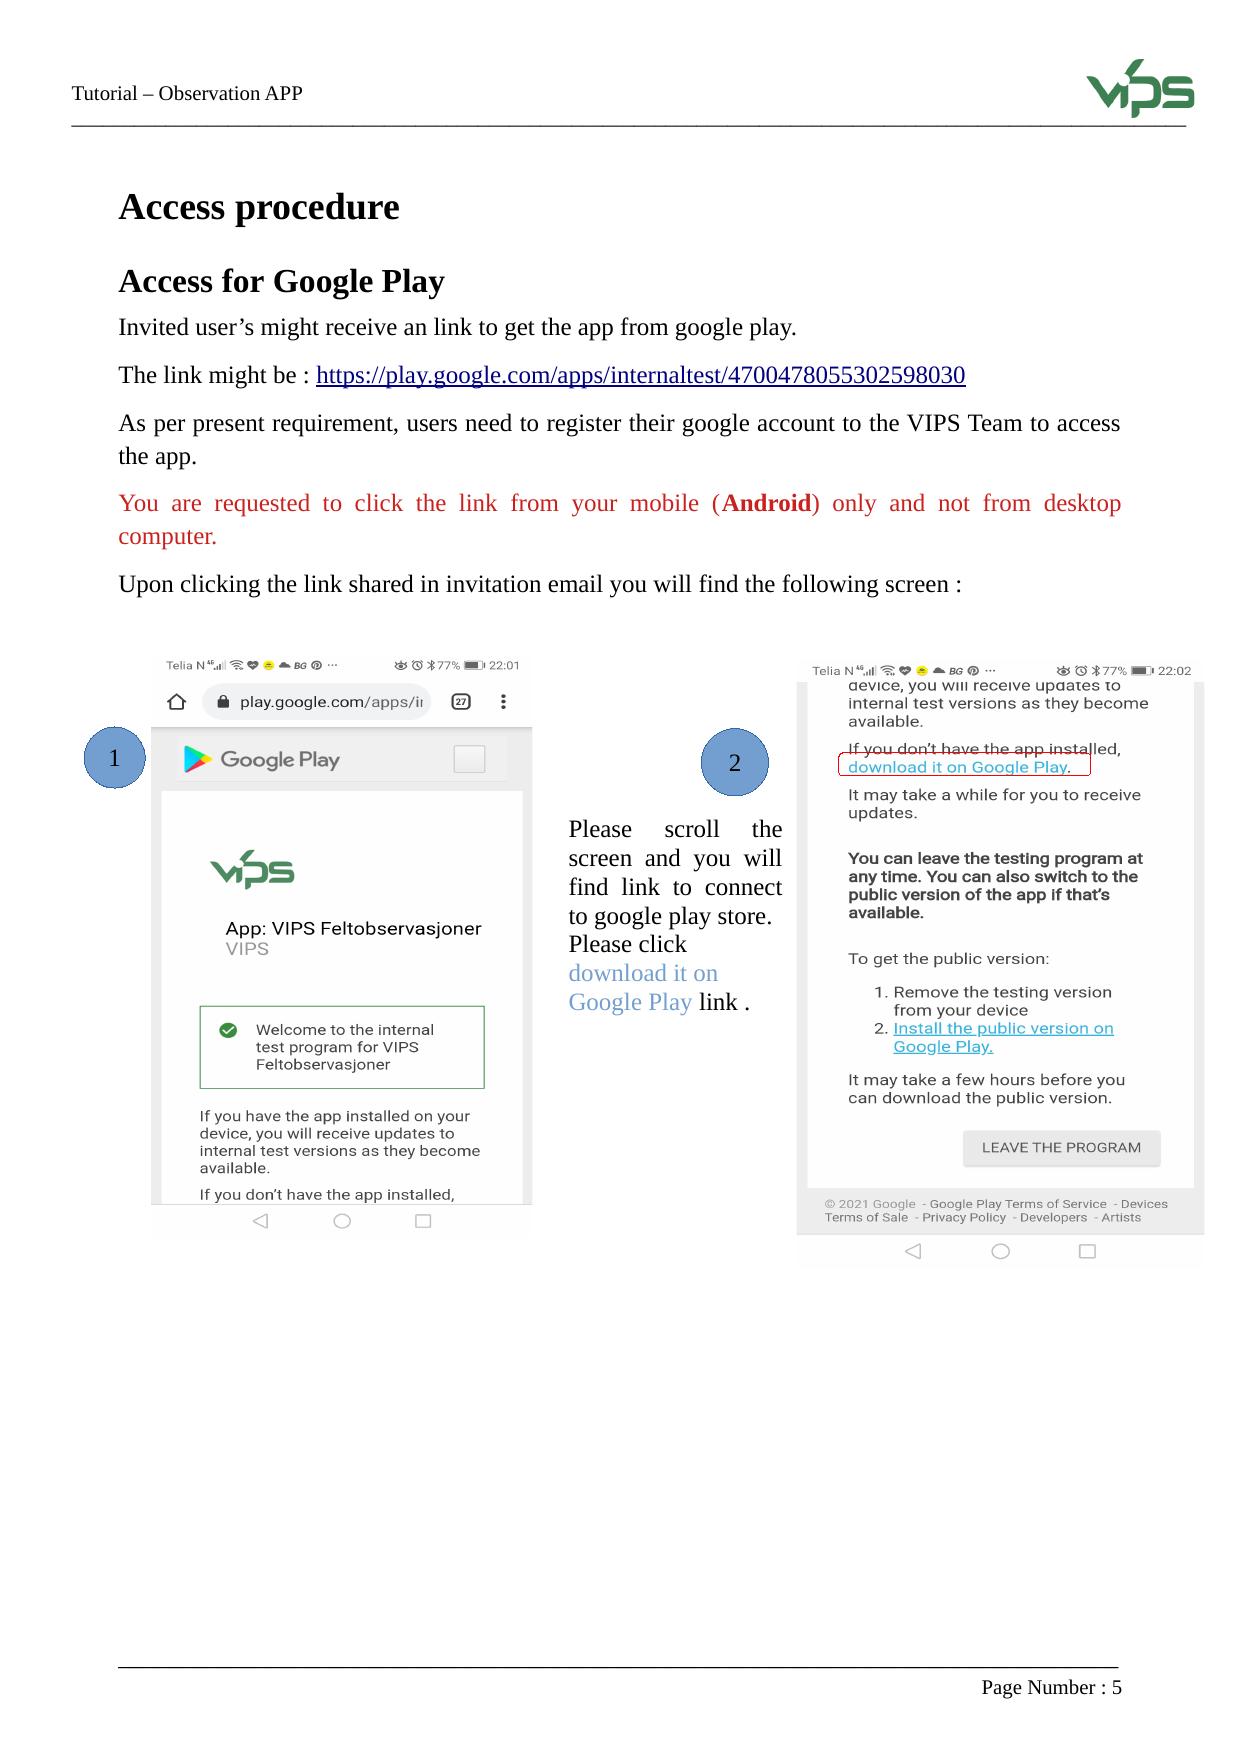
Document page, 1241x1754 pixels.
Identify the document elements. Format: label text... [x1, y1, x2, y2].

subtitle Access for Google Play [118, 261, 1122, 300]
text As per present requirement, users need to register their google account to the VIPS Team to access the app. [118, 408, 1122, 469]
text You are requested to click the link from your mobile (Android) only and not from desktop computer. [118, 488, 1122, 550]
text The link might be : https://play.google.com/apps/internaltest/4700478055302598030 [118, 360, 1122, 389]
text Upon clicking the link shared in invitation email you will find the following screen : [118, 569, 1122, 631]
picture [1086, 59, 1195, 118]
picture [151, 654, 533, 1238]
text Invited user’s might receive an link to get the app from google play. [118, 312, 1122, 341]
picture [796, 659, 1205, 1269]
subtitle Access procedure [118, 184, 1122, 228]
